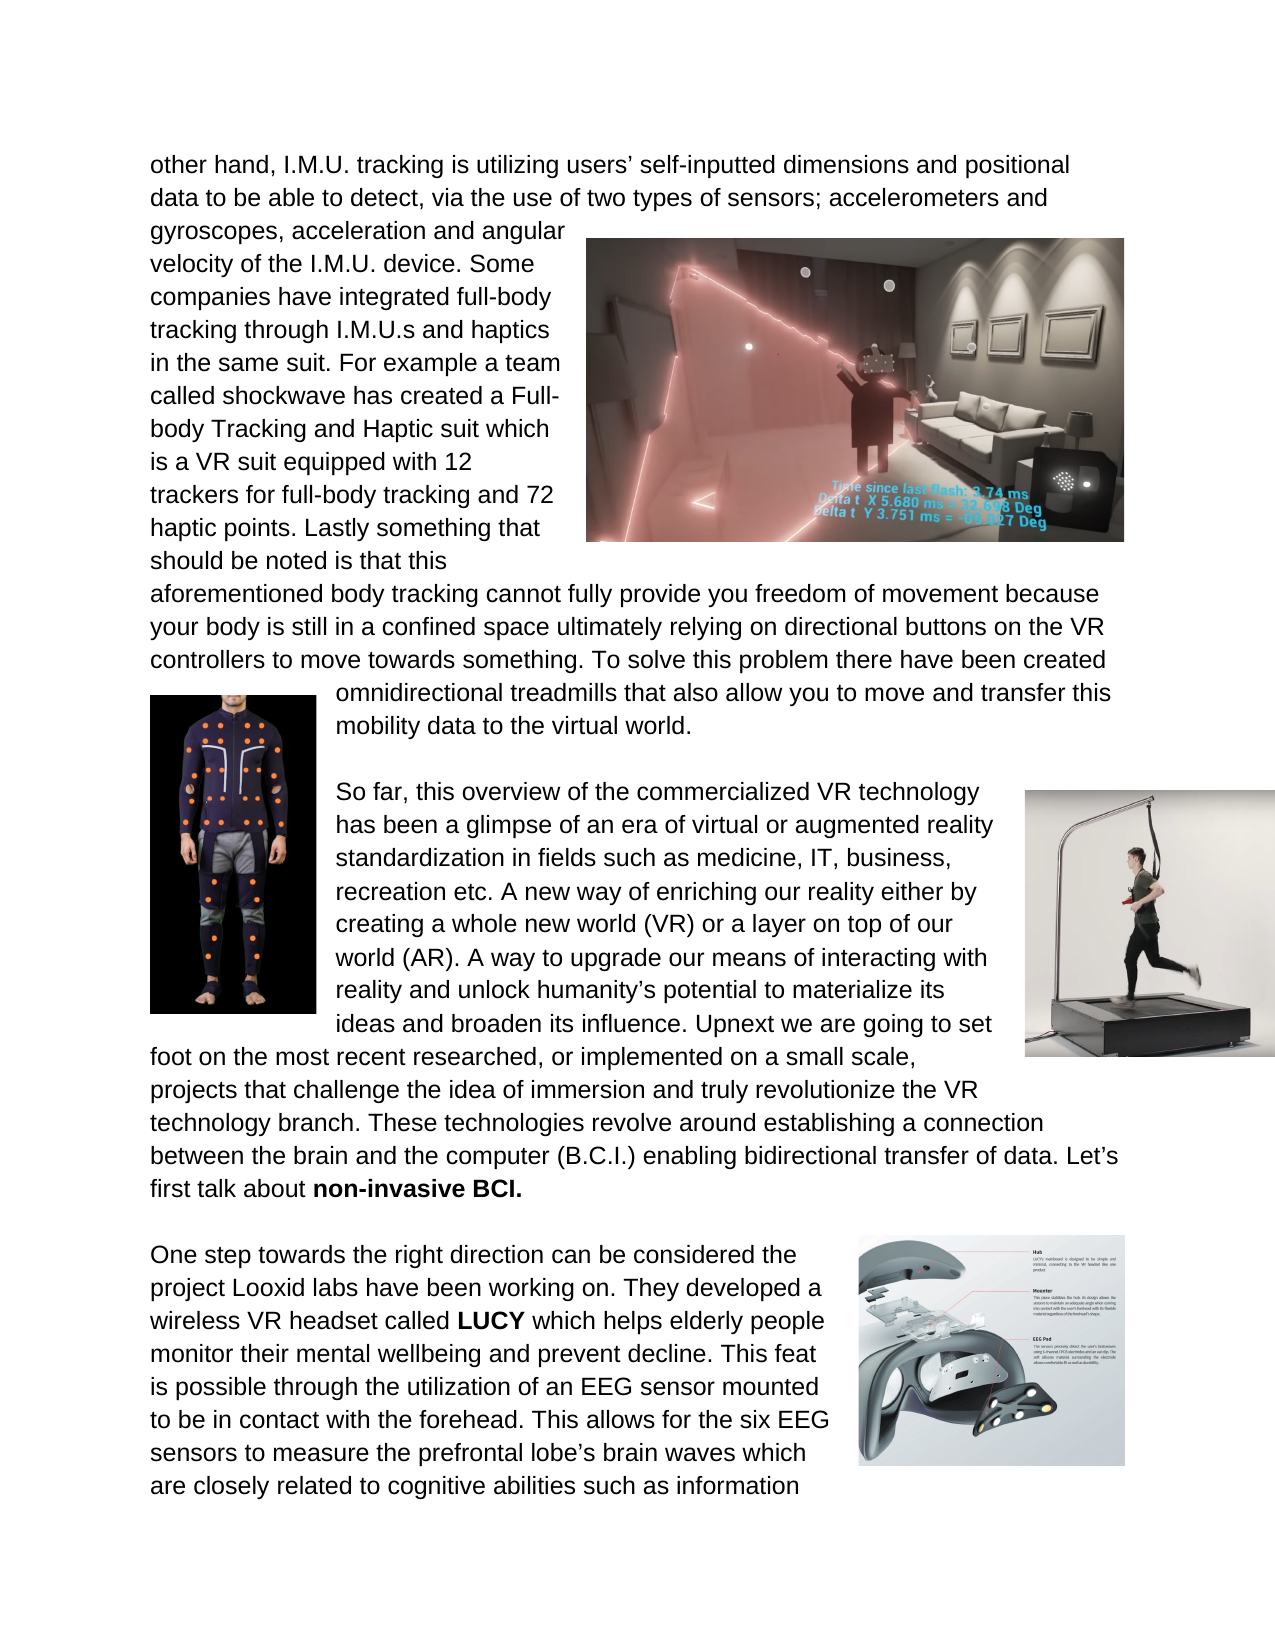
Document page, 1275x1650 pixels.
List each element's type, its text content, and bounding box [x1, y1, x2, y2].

picture [150, 695, 317, 1014]
picture [586, 238, 1125, 542]
text One step towards the right direction can be considered the project Looxid labs have been working on. They developed a wireless VR headset called LUCY which helps elderly people monitor their mental wellbeing and prevent decline. This feat is possible through the utilization of an EEG sensor mounted to be in contact with the forehead. This allows for the six EEG sensors to measure the prefrontal lobe’s brain waves which are closely related to cognitive abilities such as information [150, 1240, 1125, 1499]
text other hand, I.M.U. tracking is utilizing users’ self-inputted dimensions and positional data to be able to detect, via the use of two types of sensors; accelerometers and gyroscopes, acceleration and angular velocity of the I.M.U. device. Some companies have integrated full-body tracking through I.M.U.s and haptics in the same suit. For example a team called shockwave has created a Full-body Tracking and Haptic suit which is a VR suit equipped with 12 trackers for full-body tracking and 72 haptic points. Lastly something that should be noted is that this aforementioned body tracking cannot fully provide you freedom of movement because your body is still in a confined space ultimately relying on directional buttons on the VR controllers to move towards something. To solve this problem there have been created omnidirectional treadmills that also allow you to move and transfer this mobility data to the virtual world. [150, 150, 1125, 740]
text So far, this overview of the commercialized VR technology has been a glimpse of an era of virtual or augmented reality standardization in fields such as medicine, IT, business, recreation etc. A new way of enriching our reality either by creating a whole new world (VR) or a layer on top of our world (AR). A way to upgrade our means of interacting with reality and unlock humanity’s potential to materialize its ideas and broaden its influence. Upnext we are going to set foot on the most recent researched, or implemented on a small scale, projects that challenge the idea of immersion and truly revolutionize the VR technology branch. These technologies revolve around establishing a connection between the brain and the computer (B.C.I.) enabling bidirectional transfer of data. Let’s first talk about non-invasive BCI. [150, 777, 1125, 1202]
picture [1024, 790, 1275, 1057]
picture [858, 1235, 1125, 1466]
